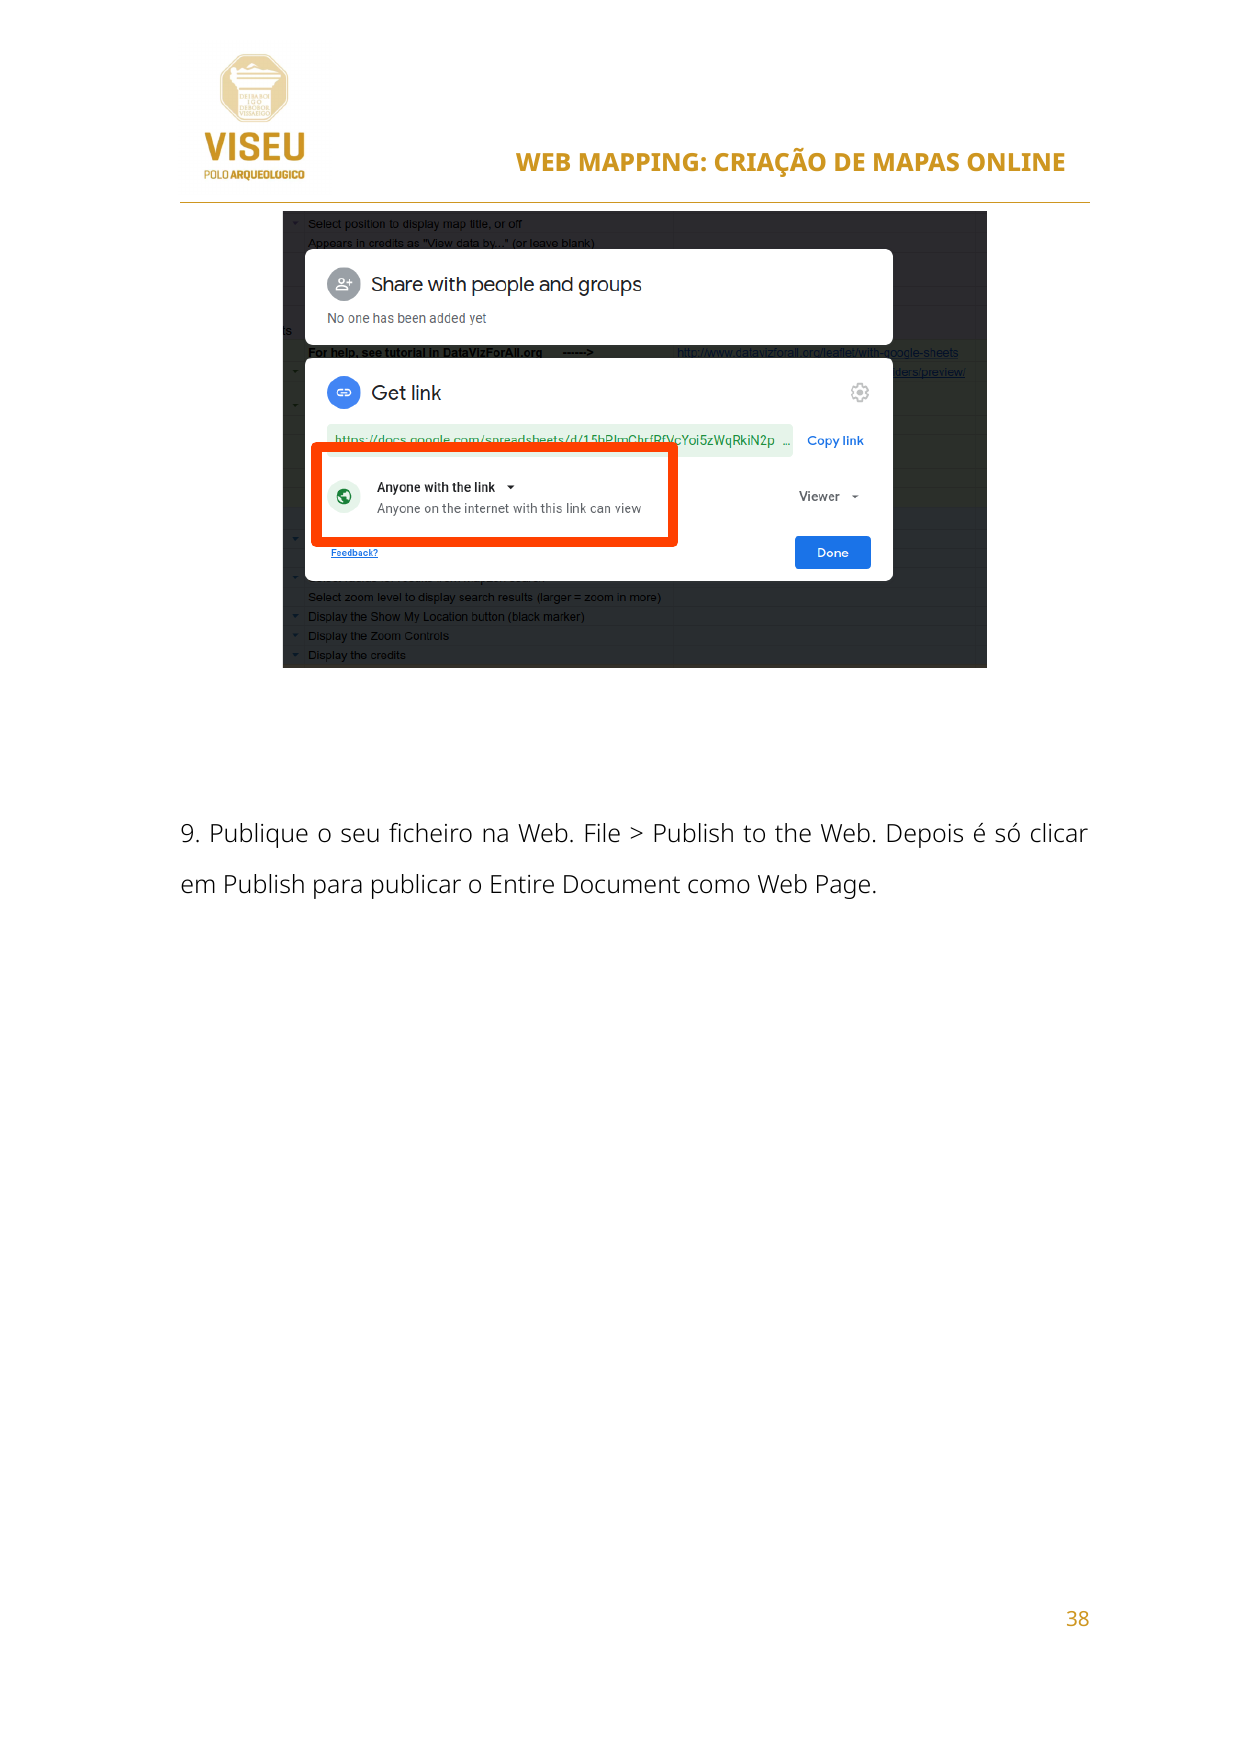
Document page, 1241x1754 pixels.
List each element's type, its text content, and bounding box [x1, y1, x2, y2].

picture [282, 211, 987, 668]
text 9. Publique o seu ficheiro na Web. File > Publish to the Web. Depois é só clicar em Publish para publicar o Entire Document como Web Page. [180, 816, 1090, 901]
